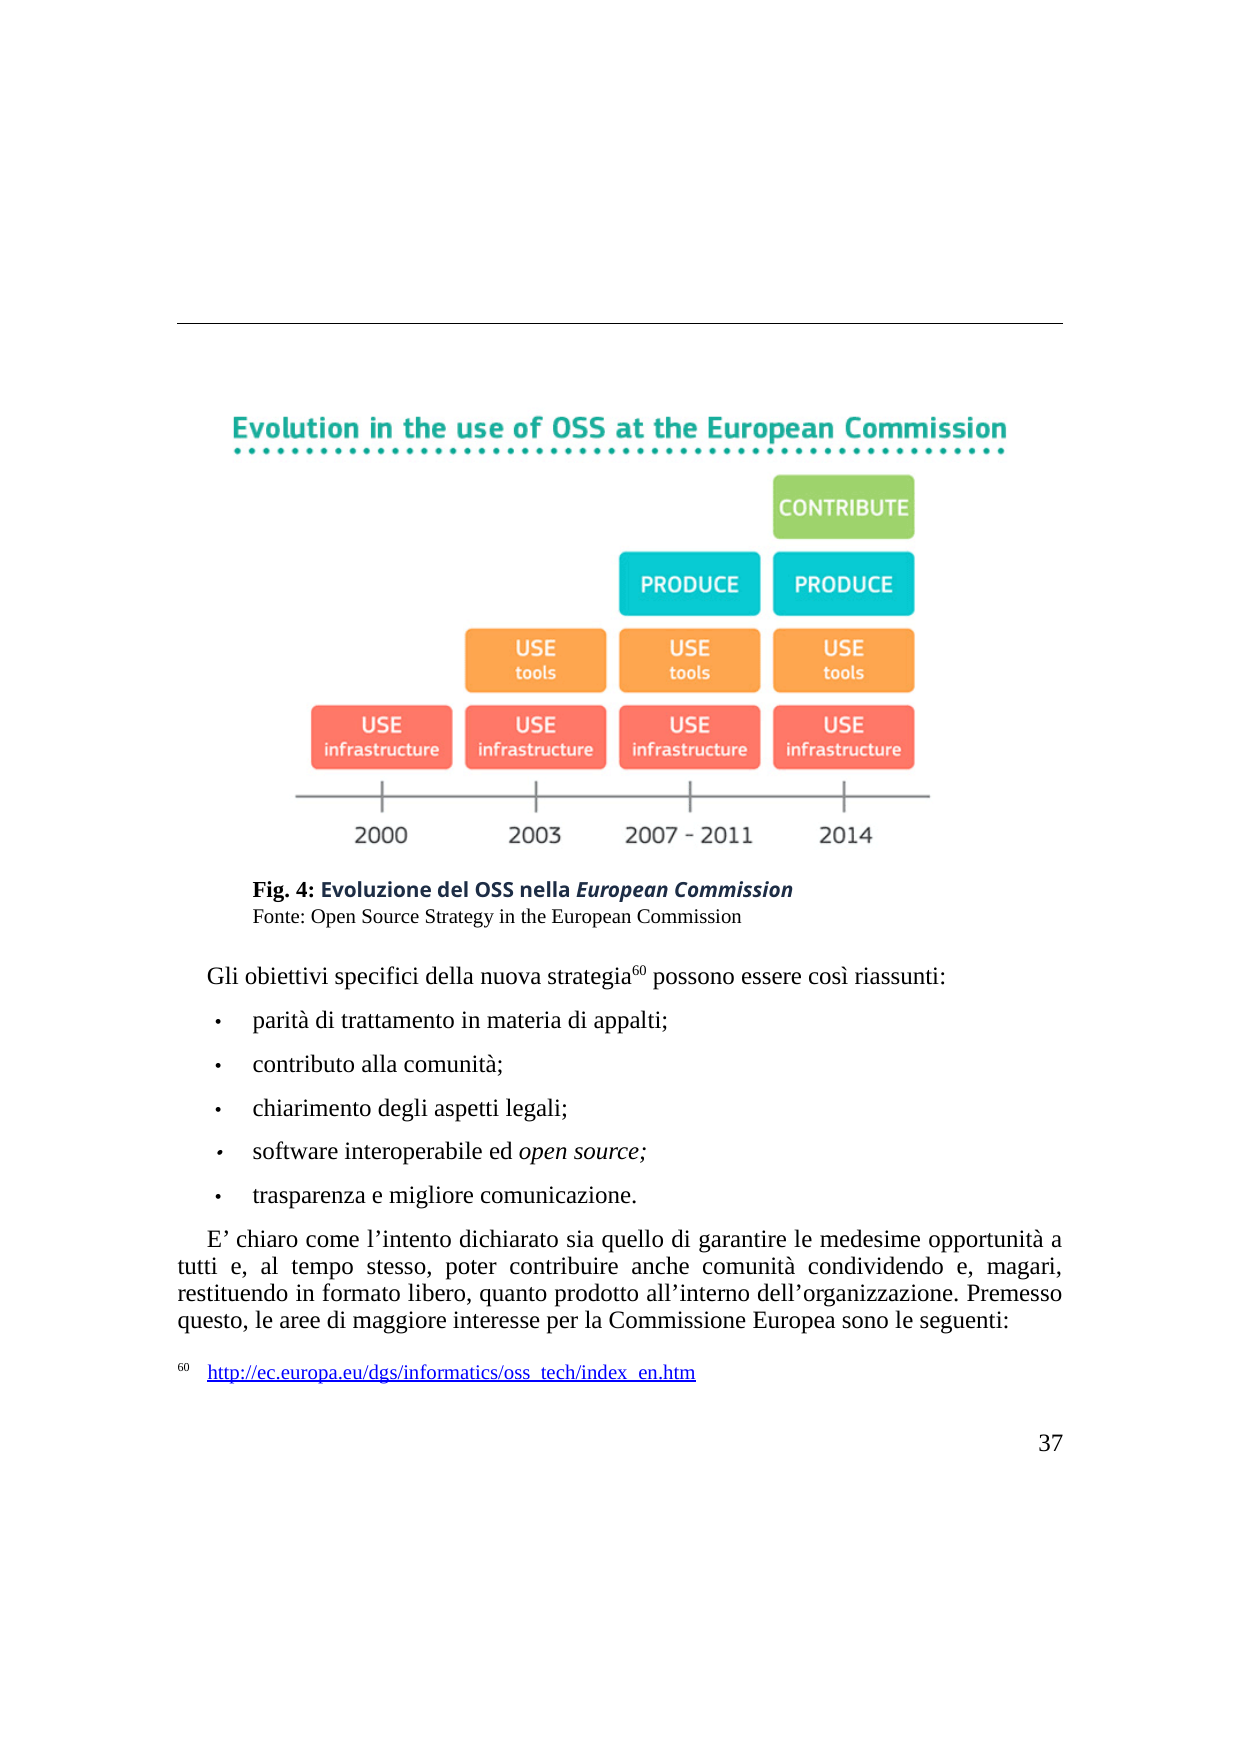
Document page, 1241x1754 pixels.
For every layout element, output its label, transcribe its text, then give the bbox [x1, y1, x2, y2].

list trasparenza e migliore comunicazione. [215, 1182, 1063, 1209]
text http://ec.europa.eu/dgs/informatics/oss_tech/index_en.htm [177, 1361, 1063, 1384]
list contributo alla comunità; [215, 1051, 1063, 1078]
text Fig. 4: Evoluzione del OSS nella European Commission [252, 873, 1063, 903]
list software interoperabile ed open source; [215, 1138, 1063, 1165]
picture [159, 380, 1081, 873]
list parità di trattamento in materia di appalti; [215, 1007, 1063, 1034]
list chiarimento degli aspetti legali; [215, 1094, 1063, 1121]
text Fonte: Open Source Strategy in the European Commission [252, 905, 1063, 928]
text Gli obiettivi specifici della nuova strategia possono essere così riassunti: [177, 963, 1063, 990]
text E’ chiaro come l’intento dichiarato sia quello di garantire le medesime opportunità a tutti e, al tempo stesso, poter contribuire anche comunità condividendo e, magari, restituendo in formato libero, quanto prodotto all’interno dell’organizzazione. Premesso questo, le aree di maggiore interesse per la Commissione Europea sono le seguenti: [177, 1226, 1063, 1334]
